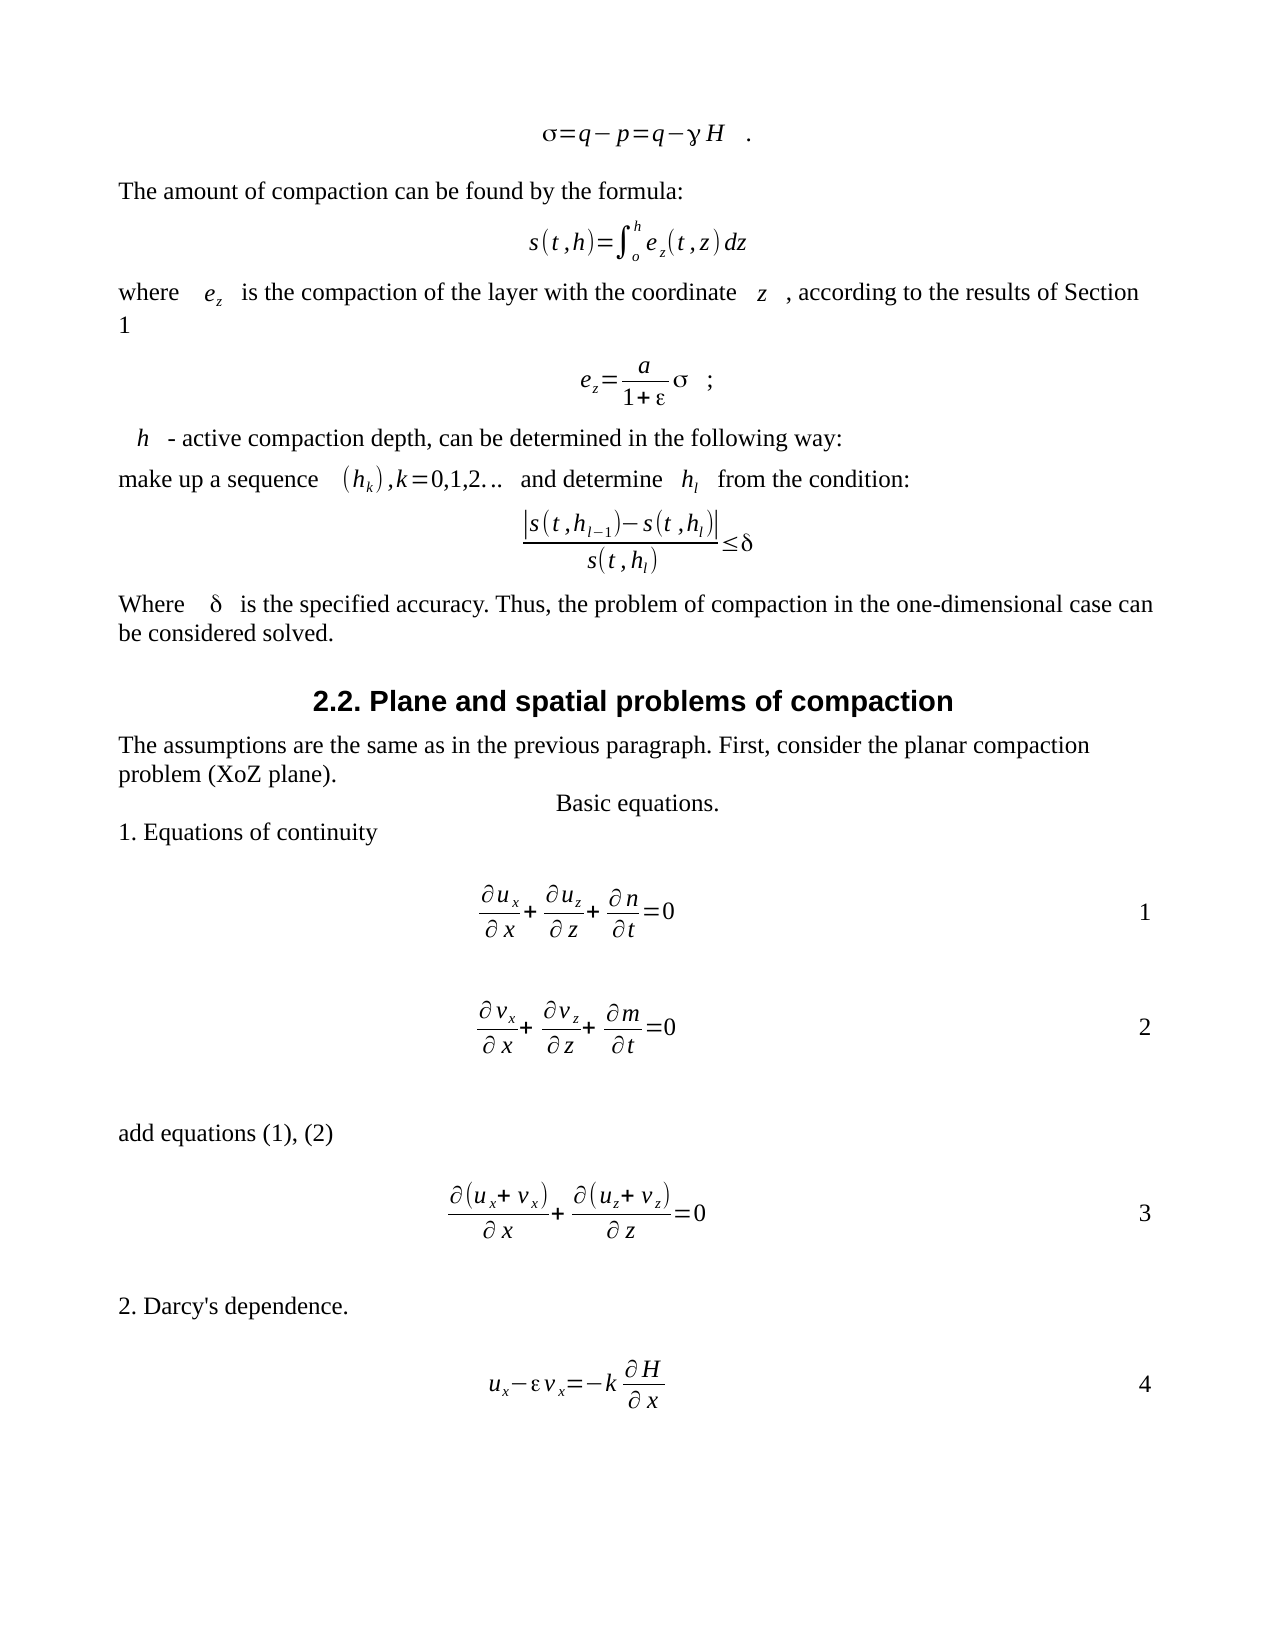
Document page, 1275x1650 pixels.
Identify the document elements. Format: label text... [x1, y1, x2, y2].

text . [118, 118, 1157, 148]
text add equations (1), (2) [118, 1118, 1157, 1146]
table_header [118, 1349, 1041, 1432]
text make up a sequence and determinefrom the condition: [118, 464, 1157, 497]
table_header 3 [1041, 1175, 1157, 1262]
text where is the compaction of the layer with the coordinate, according to the results of Section 1 [118, 277, 1157, 339]
text The amount of compaction can be found by the formula: [118, 176, 1157, 205]
subtitle 2.2. Plane and spatial problems of compaction [118, 684, 1157, 718]
table_header 1 [1041, 874, 1157, 961]
table_header [118, 874, 1041, 961]
table_header 4 [1041, 1349, 1157, 1432]
text The assumptions are the same as in the previous paragraph. First, consider the planar compaction problem (XoZ plane). [118, 730, 1157, 788]
text ; [118, 351, 1157, 410]
text - active compaction depth, can be determined in the following way: [118, 423, 1157, 452]
text 2. Darcy's dependence. [118, 1291, 1157, 1320]
text Where is the specified accuracy. Thus, the problem of compaction in the one-dimensional case can be considered solved. [118, 589, 1157, 647]
text 1. Equations of continuity [118, 817, 1157, 845]
table_header [118, 1175, 1041, 1262]
table_header [118, 990, 1041, 1076]
text Basic equations. [118, 788, 1157, 817]
table_header 2 [1041, 990, 1157, 1076]
